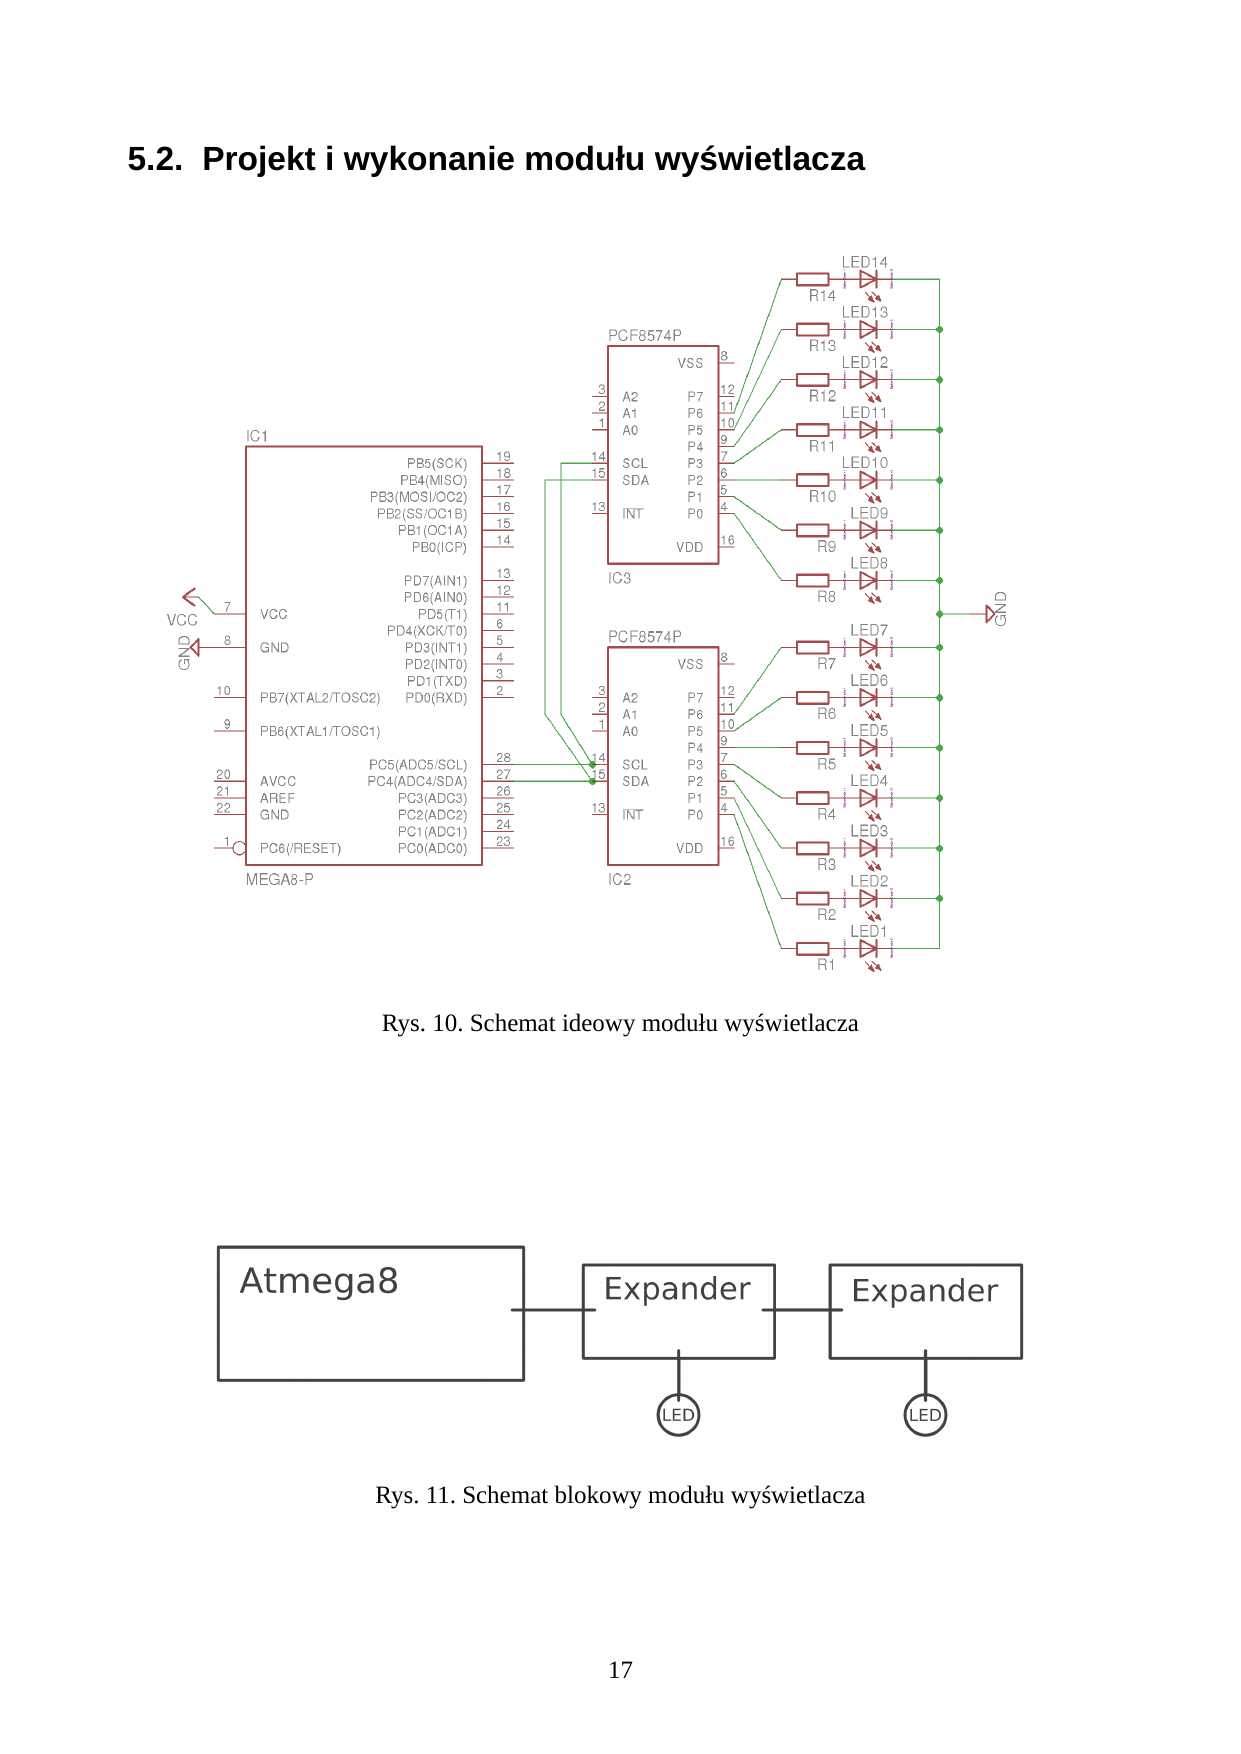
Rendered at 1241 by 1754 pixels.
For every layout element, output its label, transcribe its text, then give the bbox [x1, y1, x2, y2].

text Rys. 11. Schemat blokowy modułu wyświetlacza [118, 1481, 1122, 1509]
text Rys. 10. Schemat ideowy modułu wyświetlacza [118, 1008, 1122, 1037]
picture [161, 239, 1079, 975]
subtitle Projekt i wykonanie modułu wyświetlacza [118, 139, 1122, 178]
picture [205, 1238, 1036, 1448]
